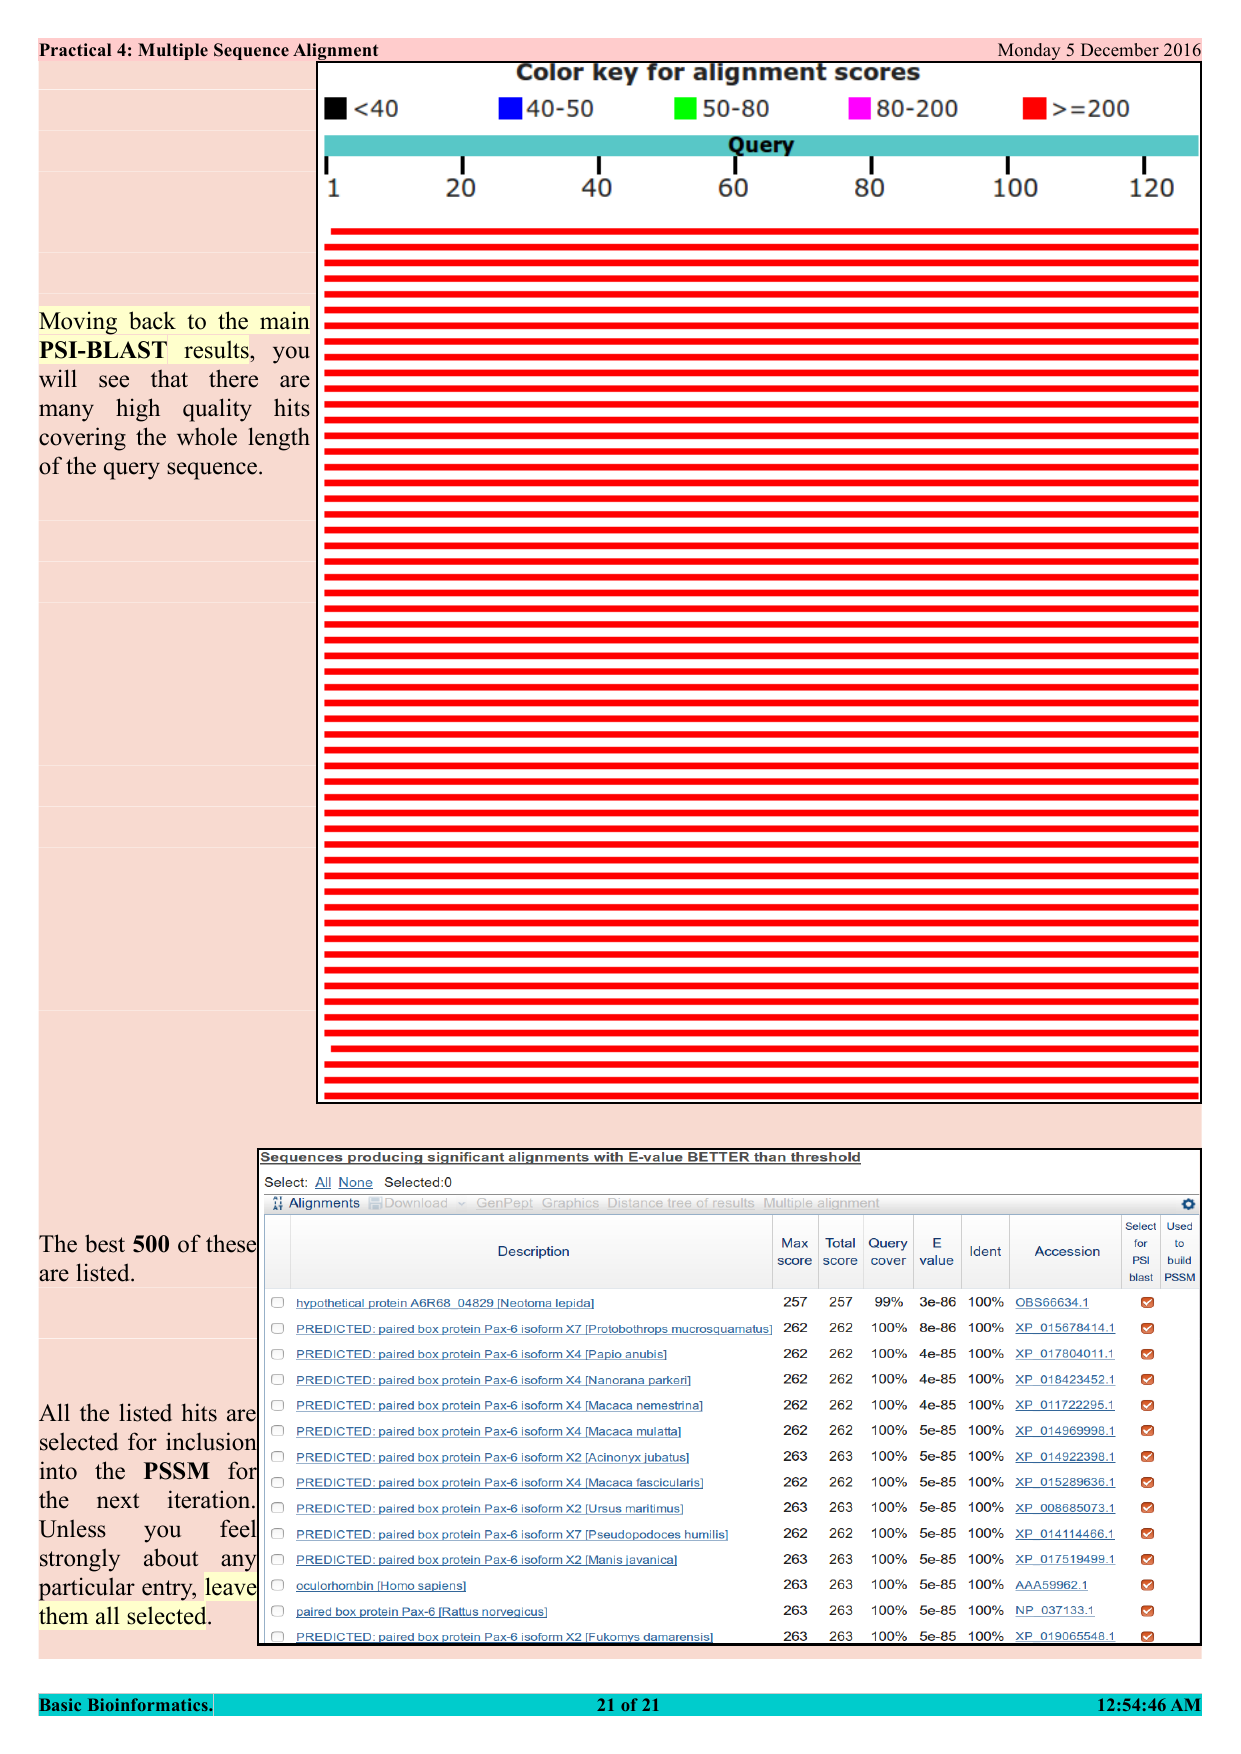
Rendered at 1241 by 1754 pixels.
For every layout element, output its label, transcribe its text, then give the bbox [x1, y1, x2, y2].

text All the listed hits are selected for inclusion into the PSSM for the next iteration. Unless you feel strongly about any particular entry, leave them all selected. [38, 1398, 257, 1630]
text The best 500 of these are listed. [38, 1229, 257, 1287]
picture [259, 1150, 1200, 1643]
text Moving back to the main PSI-BLAST results, you will see that there are many high quality hits covering the whole length of the query sequence. [38, 306, 316, 480]
picture [318, 63, 1200, 1102]
